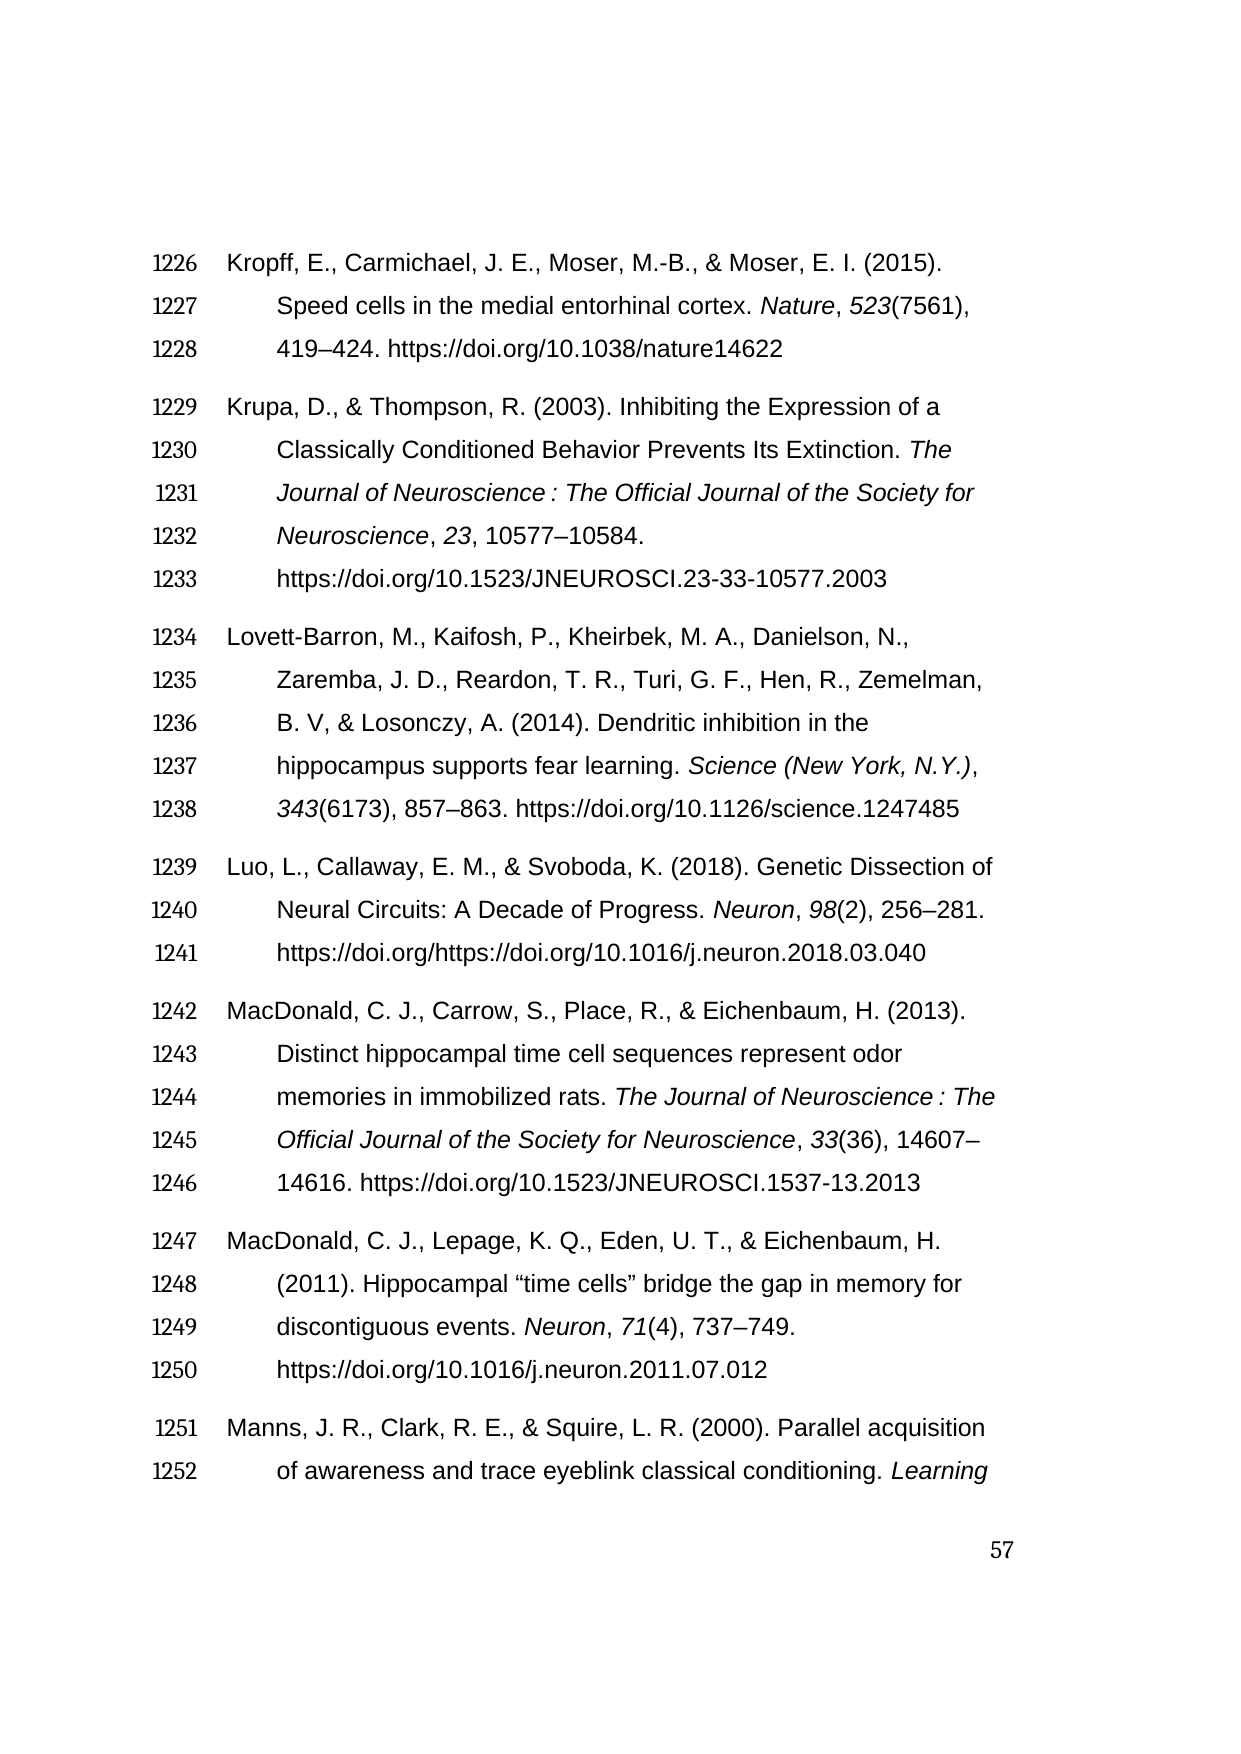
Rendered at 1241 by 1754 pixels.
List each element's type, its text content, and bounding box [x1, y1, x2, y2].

text Kropff, E., Carmichael, J. E., Moser, M.-B., & Moser, E. I. (2015). Speed cells in the medial entorhinal cortex. Nature, 523(7561), 419–424. https://doi.org/10.1038/nature14622 [226, 248, 1014, 363]
text MacDonald, C. J., Lepage, K. Q., Eden, U. T., & Eichenbaum, H. (2011). Hippocampal “time cells” bridge the gap in memory for discontiguous events. Neuron, 71(4), 737–749. https://doi.org/10.1016/j.neuron.2011.07.012 [226, 1226, 1014, 1384]
text MacDonald, C. J., Carrow, S., Place, R., & Eichenbaum, H. (2013). Distinct hippocampal time cell sequences represent odor memories in immobilized rats. The Journal of Neuroscience : The Official Journal of the Society for Neuroscience, 33(36), 14607–14616. https://doi.org/10.1523/JNEUROSCI.1537-13.2013 [226, 996, 1014, 1197]
text Manns, J. R., Clark, R. E., & Squire, L. R. (2000). Parallel acquisition of awareness and trace eyeblink classical conditioning. Learning [226, 1413, 1014, 1485]
text Luo, L., Callaway, E. M., & Svoboda, K. (2018). Genetic Dissection of Neural Circuits: A Decade of Progress. Neuron, 98(2), 256–281. https://doi.org/https://doi.org/10.1016/j.neuron.2018.03.040 [226, 852, 1014, 967]
text Lovett-Barron, M., Kaifosh, P., Kheirbek, M. A., Danielson, N., Zaremba, J. D., Reardon, T. R., Turi, G. F., Hen, R., Zemelman, B. V, & Losonczy, A. (2014). Dendritic inhibition in the hippocampus supports fear learning. Science (New York, N.Y.), 343(6173), 857–863. https://doi.org/10.1126/science.1247485 [226, 622, 1014, 823]
text Krupa, D., & Thompson, R. (2003). Inhibiting the Expression of a Classically Conditioned Behavior Prevents Its Extinction. The Journal of Neuroscience : The Official Journal of the Society for Neuroscience, 23, 10577–10584. https://doi.org/10.1523/JNEUROSCI.23-33-10577.2003 [226, 392, 1014, 593]
